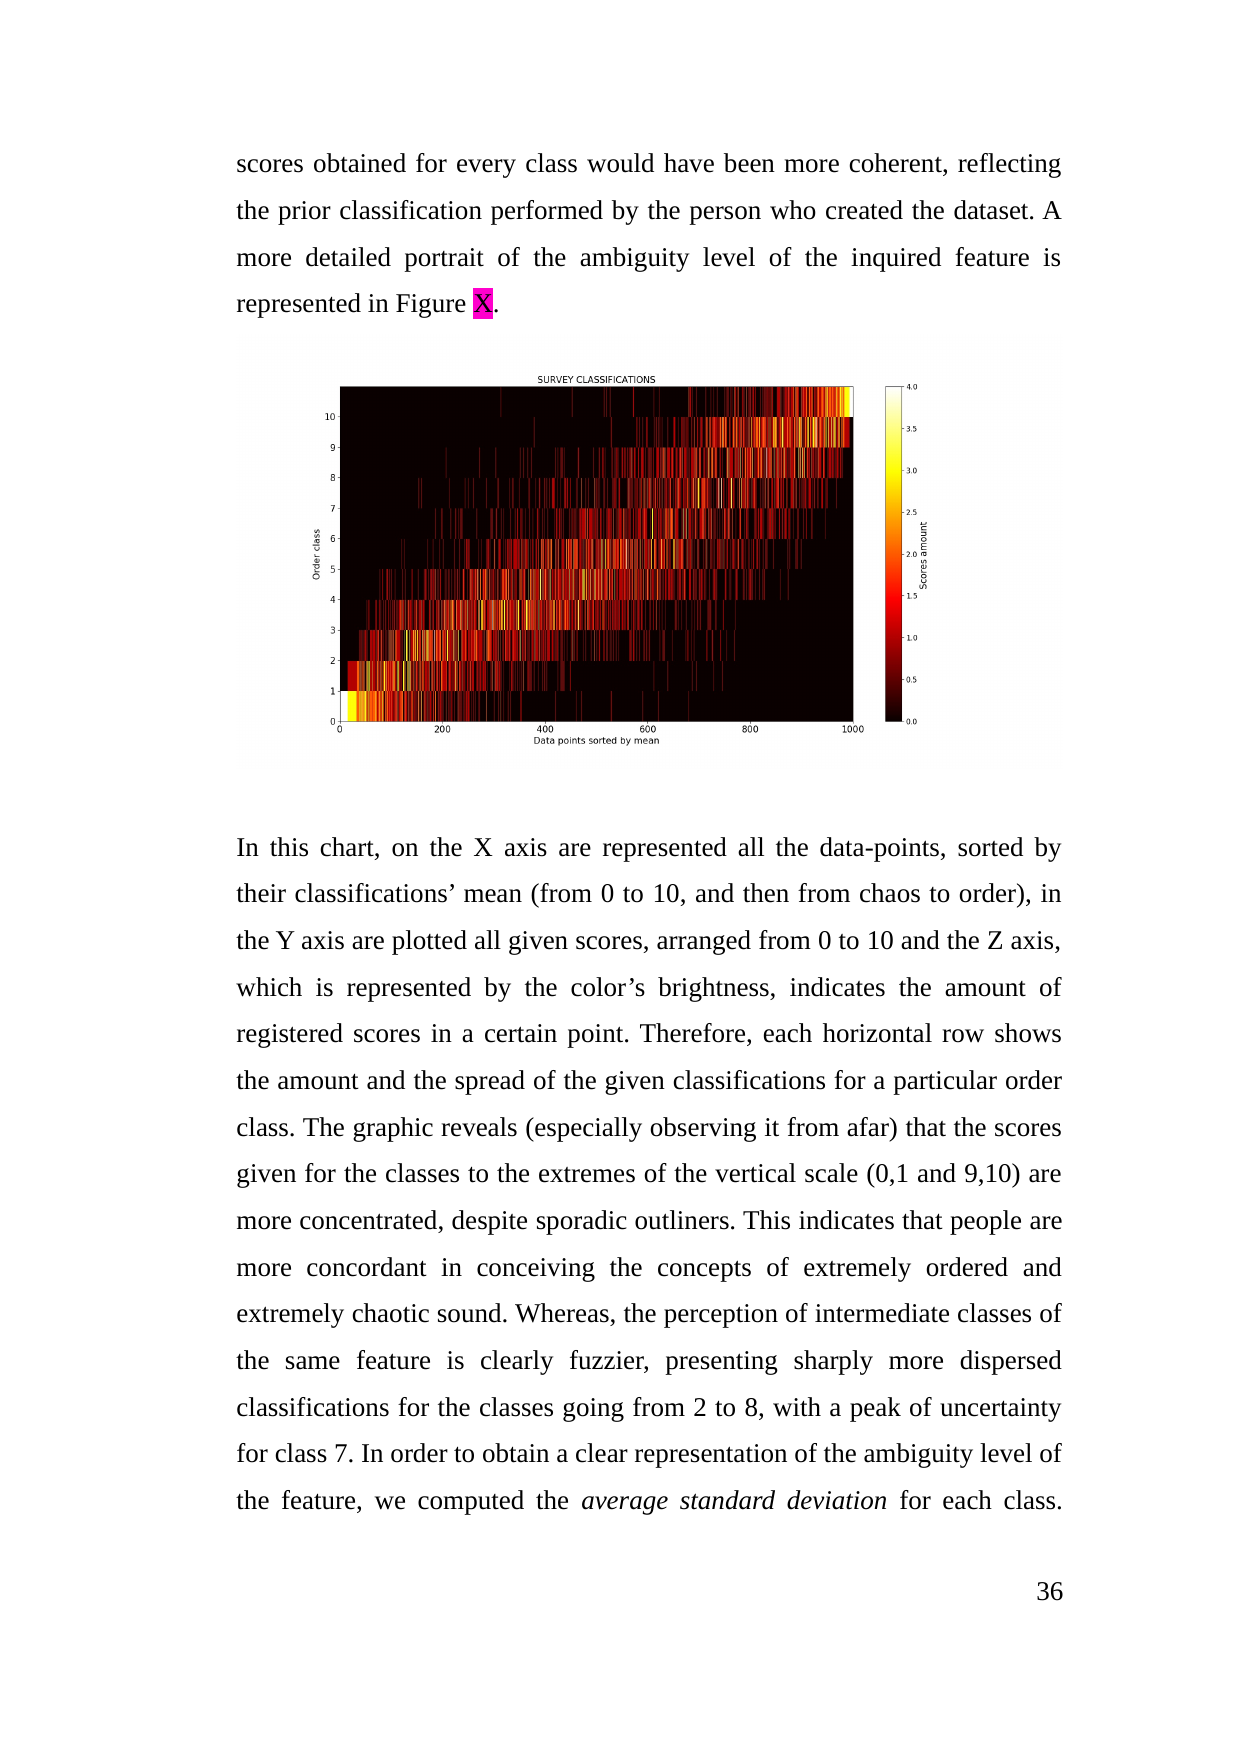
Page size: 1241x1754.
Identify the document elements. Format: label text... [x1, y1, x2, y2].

picture [236, 334, 1063, 769]
text scores obtained for every class would have been more coherent, reflecting the prior classification performed by the person who created the dataset. A more detailed portrait of the ambiguity level of the inquired feature is represented in Figure X. [236, 148, 1063, 319]
text In this chart, on the X axis are represented all the data-points, sorted by their classifications’ mean (from 0 to 10, and then from chaos to order), in the Y axis are plotted all given scores, arranged from 0 to 10 and the Z axis, which is represented by the color’s brightness, indicates the amount of registered scores in a certain point. Therefore, each horizontal row shows the amount and the spread of the given classifications for a particular order class. The graphic reveals (especially observing it from afar) that the scores given for the classes to the extremes of the vertical scale (0,1 and 9,10) are more concentrated, despite sporadic outliners. This indicates that people are more concordant in conceiving the concepts of extremely ordered and extremely chaotic sound. Whereas, the perception of intermediate classes of the same feature is clearly fuzzier, presenting sharply more dispersed classifications for the classes going from 2 to 8, with a peak of uncertainty for class 7. In order to obtain a clear representation of the ambiguity level of the feature, we computed the average standard deviation for each class. [236, 831, 1063, 1515]
